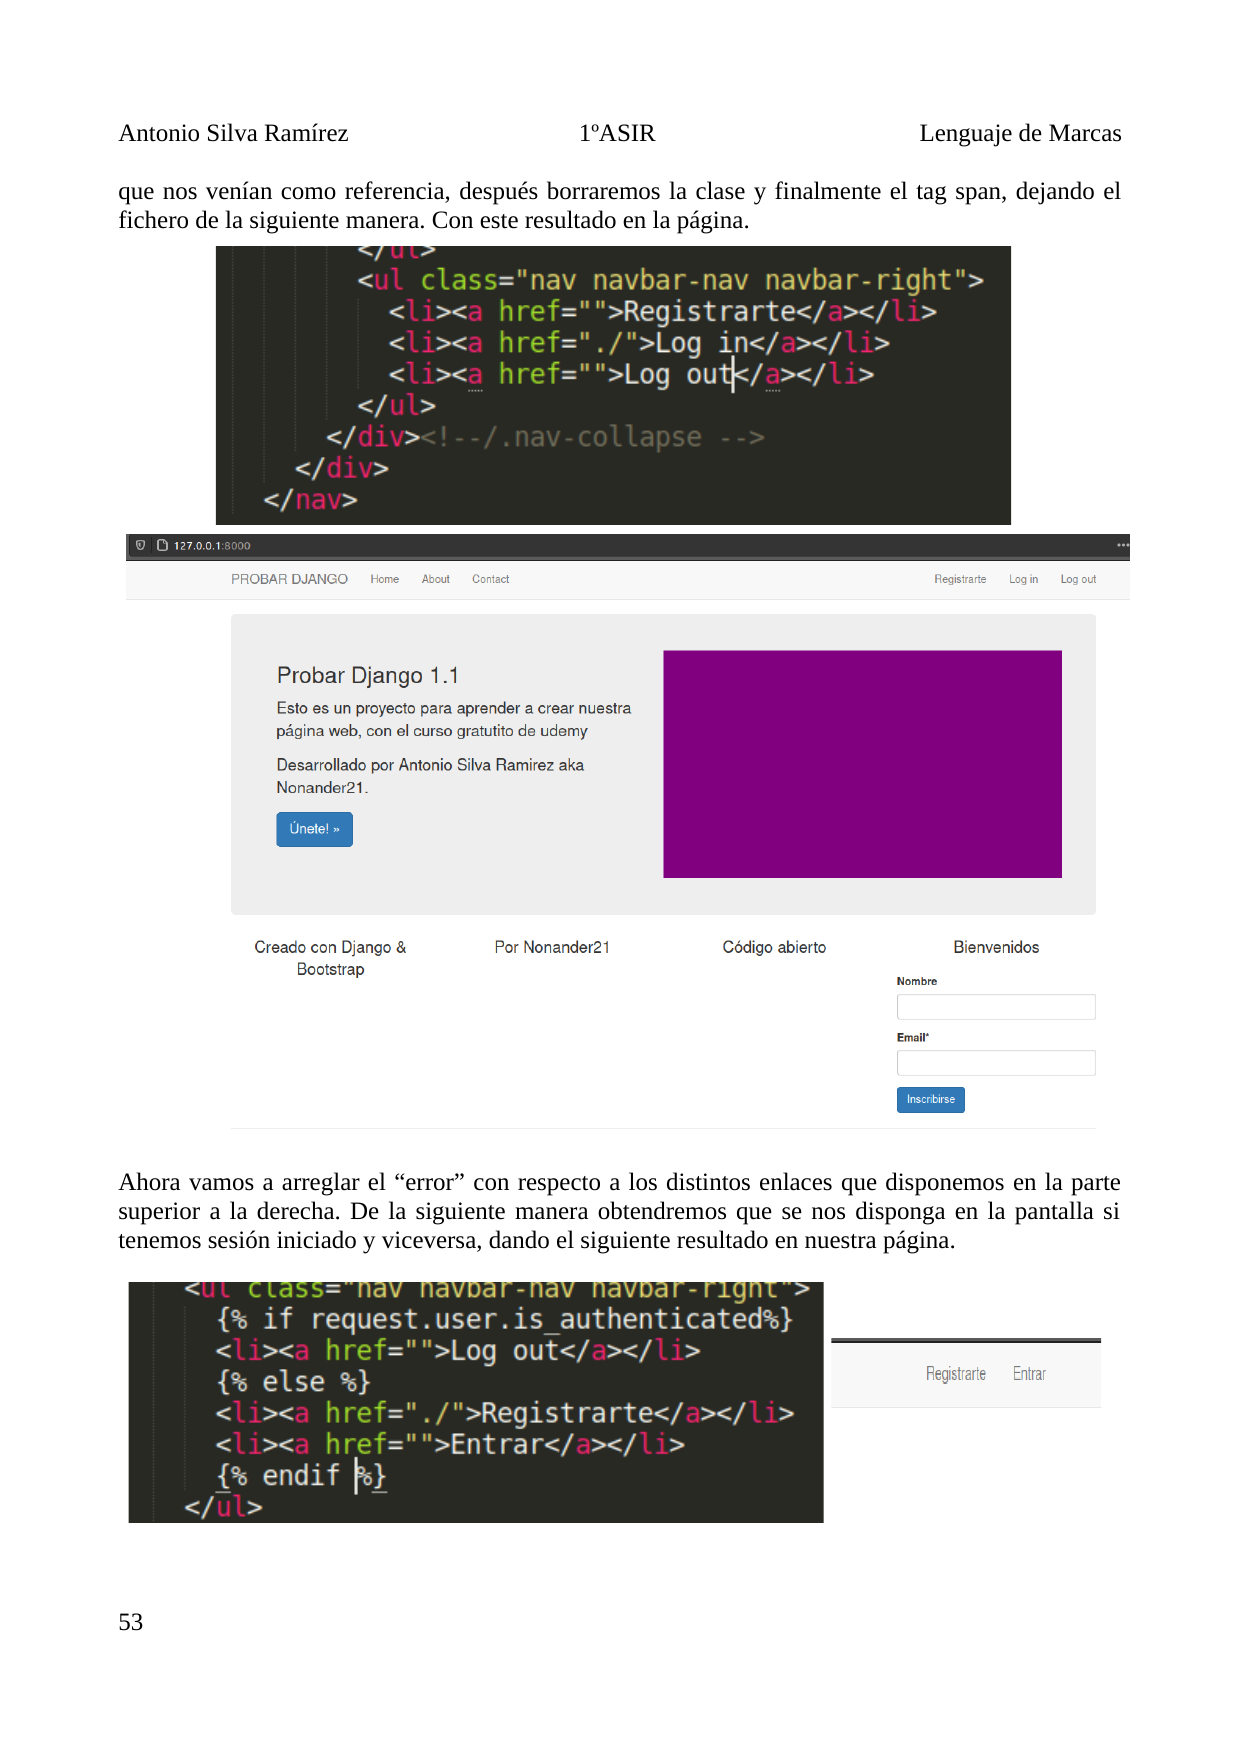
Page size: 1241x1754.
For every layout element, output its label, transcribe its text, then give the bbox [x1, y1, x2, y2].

picture [831, 1338, 1102, 1424]
text que nos venían como referencia, después borraremos la clase y finalmente el tag span, dejando el fichero de la siguiente manera. Con este resultado en la página. [118, 176, 1122, 234]
picture [128, 1282, 824, 1523]
picture [126, 534, 1130, 1139]
text Ahora vamos a arreglar el “error” con respecto a los distintos enlaces que disponemos en la parte superior a la derecha. De la siguiente manera obtendremos que se nos disponga en la pantalla si tenemos sesión iniciado y viceversa, dando el siguiente resultado en nuestra página. [118, 1167, 1122, 1253]
picture [215, 246, 1012, 525]
